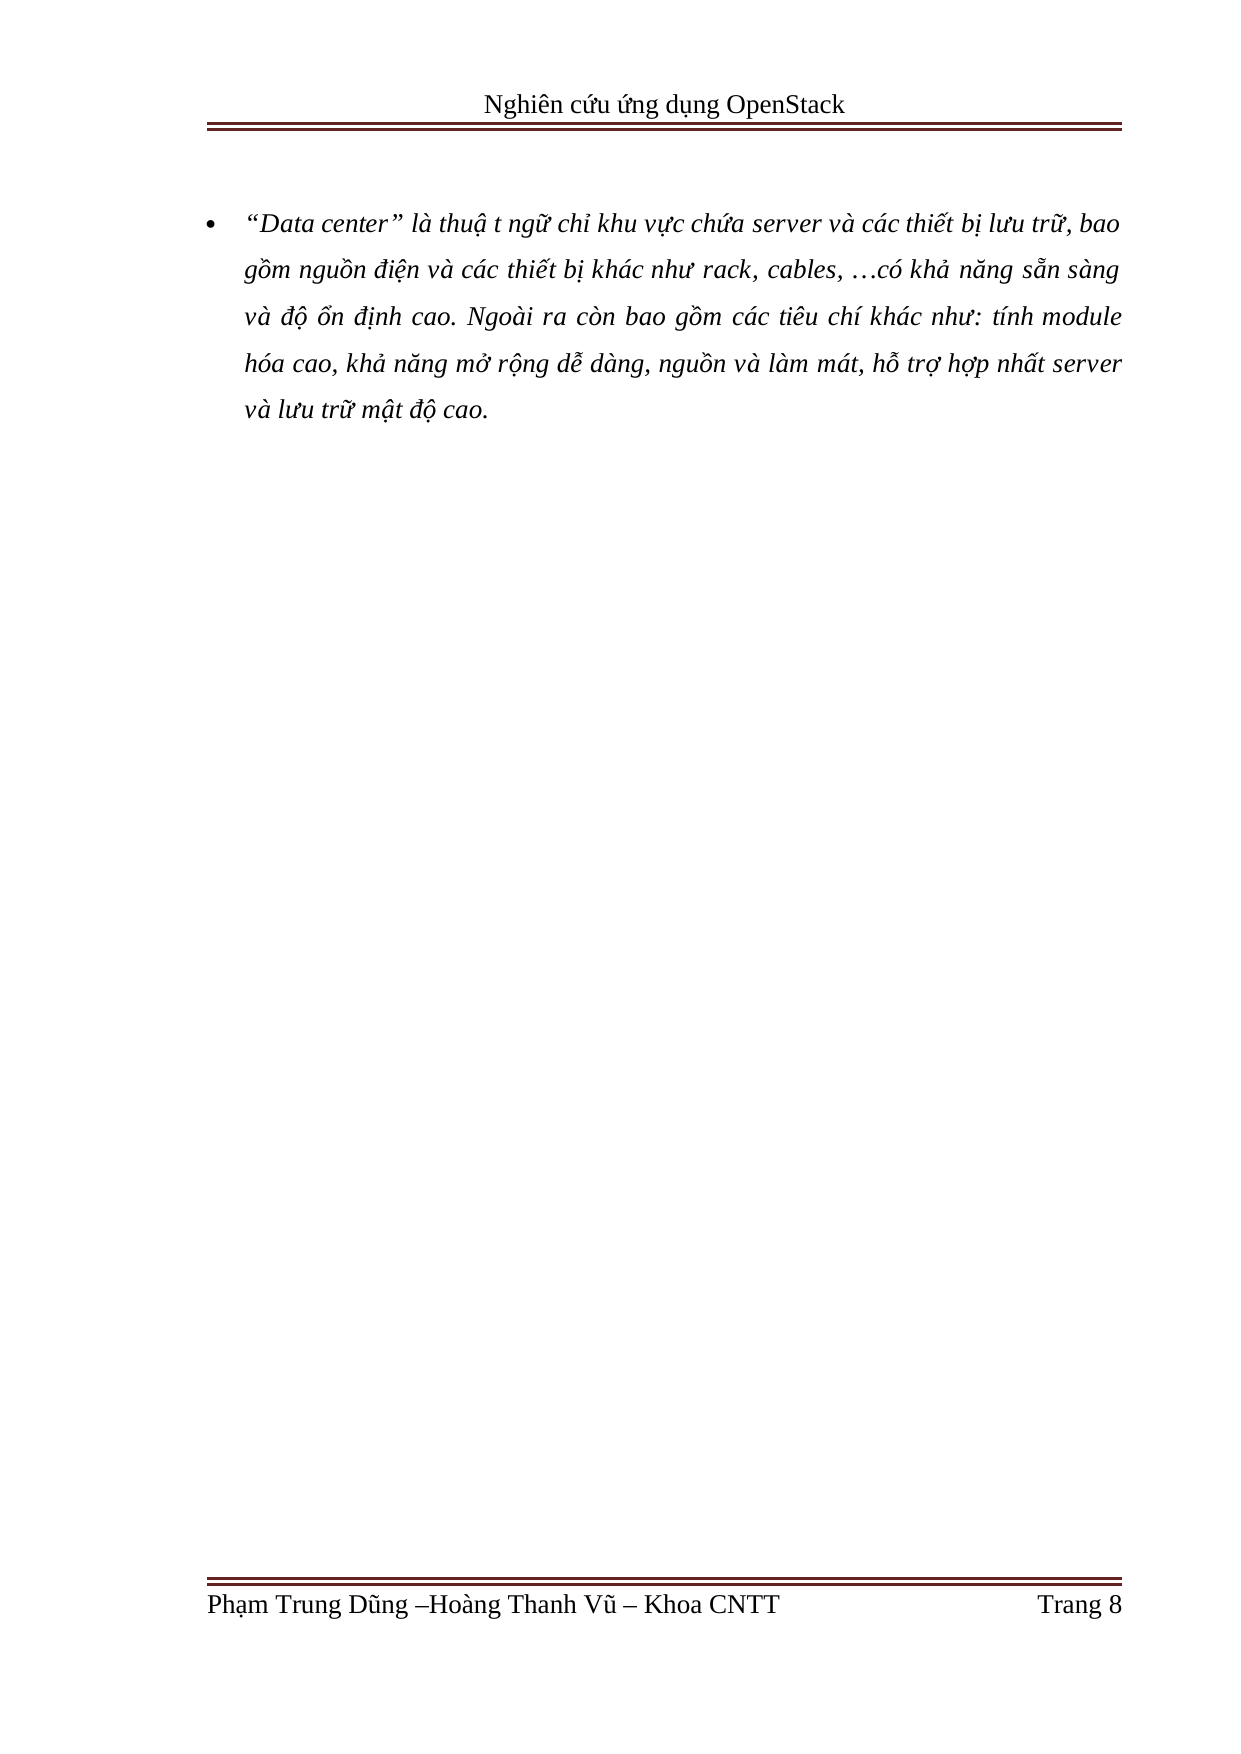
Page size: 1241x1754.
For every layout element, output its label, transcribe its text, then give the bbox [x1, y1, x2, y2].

list “Data center” là thuậ t ngữ chỉ khu vực chứa server và các thiết bị lưu trữ, bao gồm nguồn điện và các thiết bị khác như rack, cables, …có khả năng sẵn sàng và độ ổn định cao. Ngoài ra còn bao gồm các tiêu chí khác như: tính module hóa cao, khả năng mở rộng dễ dàng, nguồn và làm mát, hỗ trợ hợp nhất server và lưu trữ mật độ cao. [207, 207, 1122, 424]
